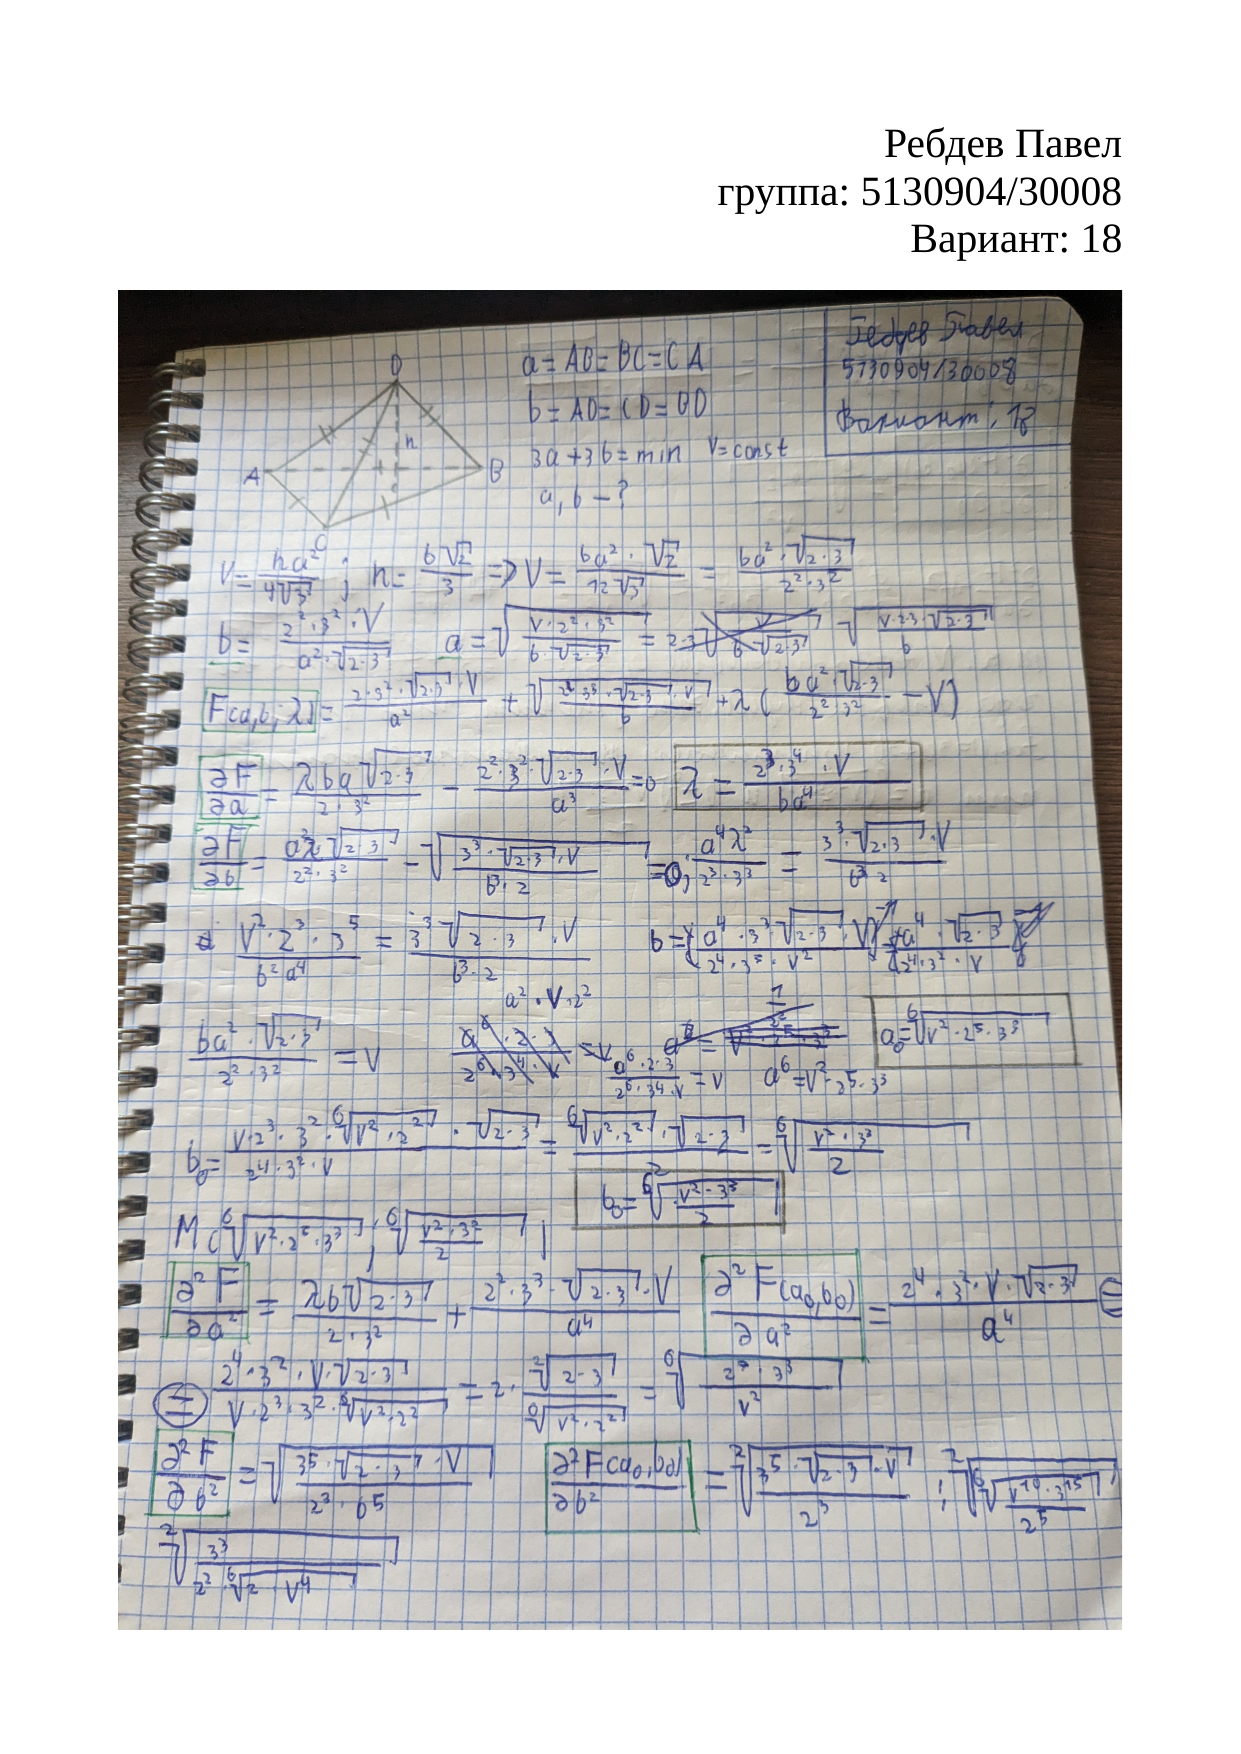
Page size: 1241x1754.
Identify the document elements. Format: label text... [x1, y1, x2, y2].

text Вариант: 18 [118, 214, 1122, 262]
text Ребдев Павел [118, 118, 1122, 166]
picture [118, 290, 1123, 1630]
text группа: 5130904/30008 [118, 166, 1122, 214]
